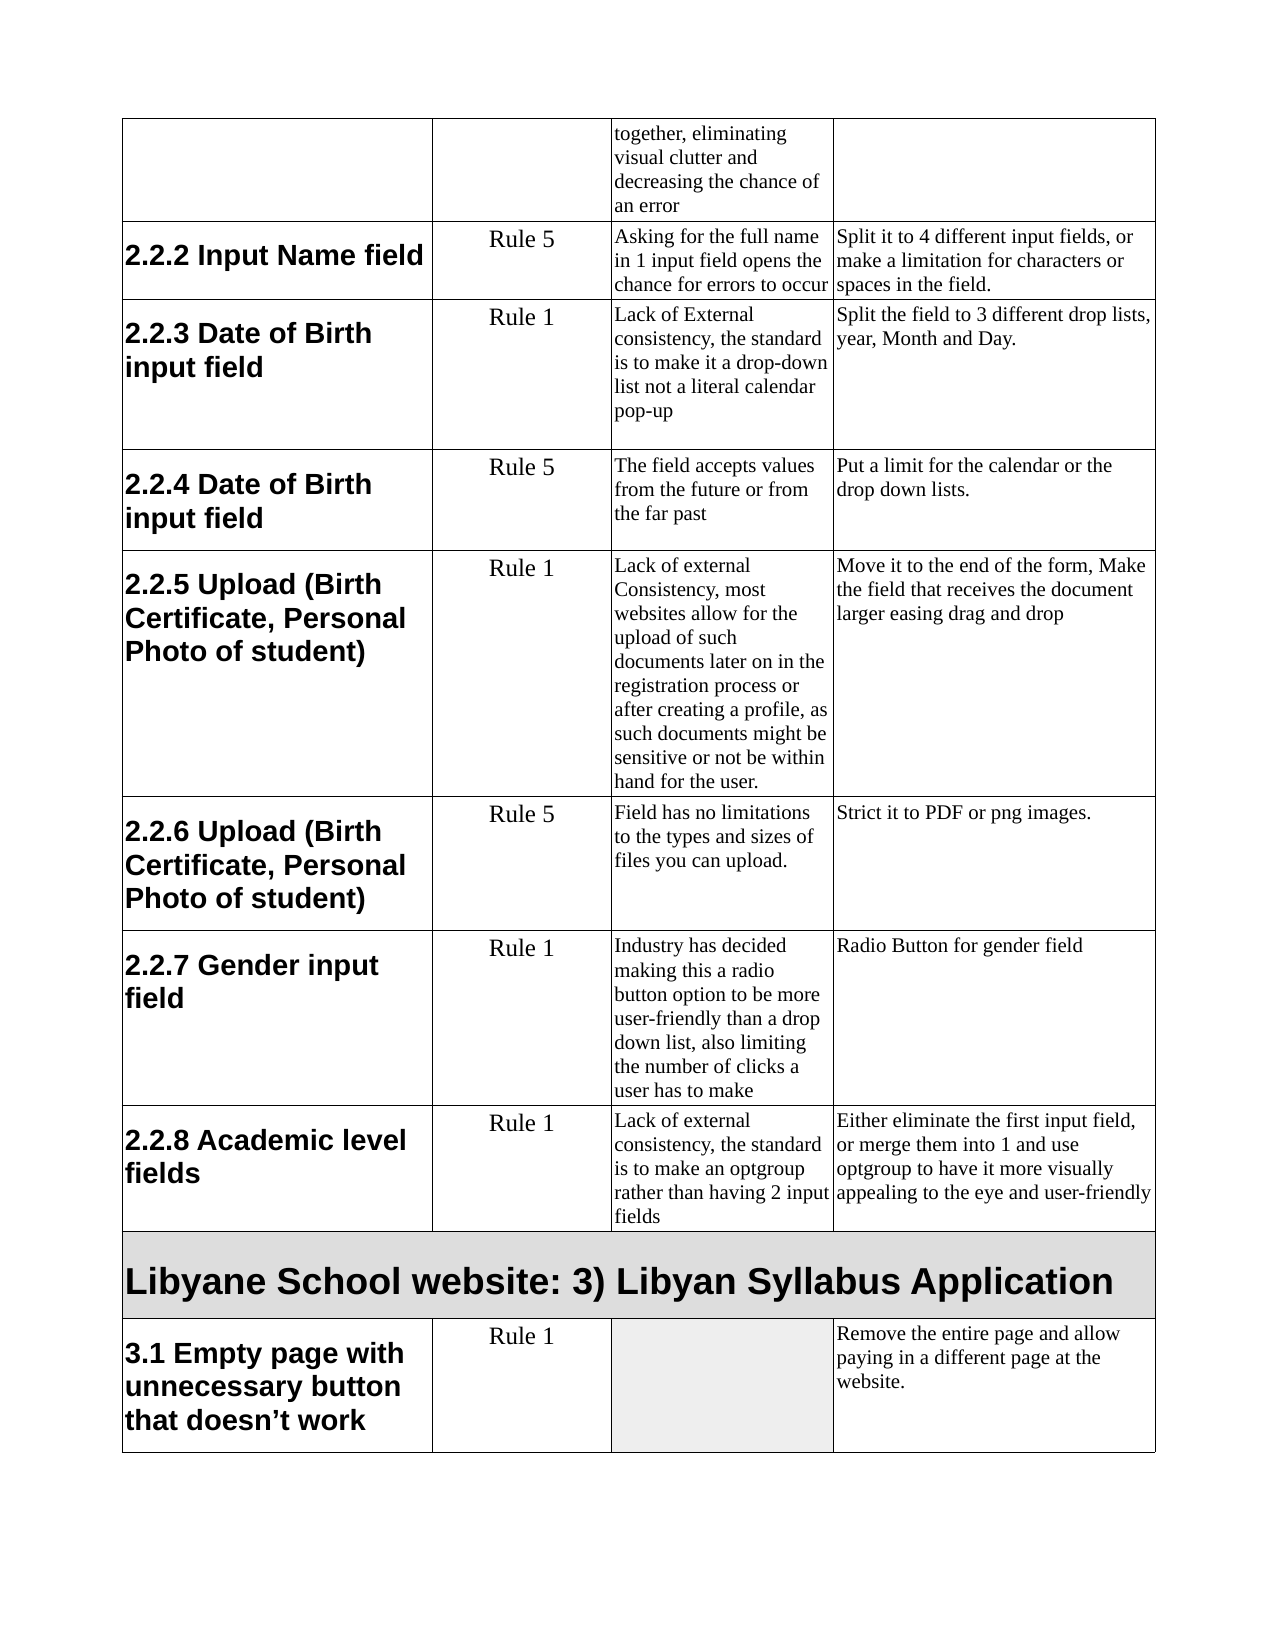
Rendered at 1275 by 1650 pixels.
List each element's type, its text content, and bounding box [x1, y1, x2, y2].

table_cell [612, 1319, 833, 1452]
table_cell Move it to the end of the form, Make the field that receives the document larger easing drag and drop [834, 551, 1155, 796]
table_cell Put a limit for the calendar or the drop down lists. [834, 450, 1155, 550]
table_cell 2.2.2 Input Name field [123, 222, 432, 299]
table_cell 2.2.7 Gender input field [123, 931, 432, 1105]
table_cell Rule 5 [433, 222, 611, 299]
table_cell 2.2.8 Academic level fields [123, 1106, 432, 1231]
table_cell 2.2.5 Upload (Birth Certificate, Personal Photo of student) [123, 551, 432, 796]
table_cell together, eliminating visual clutter and decreasing the chance of an error [612, 119, 833, 221]
table_cell Industry has decided making this a radio button option to be more user-friendly than a drop down list, also limiting the number of clicks a user has to make [612, 931, 833, 1105]
table_cell Split it to 4 different input fields, or make a limitation for characters or spaces in the field. [834, 222, 1155, 299]
table_cell Lack of external Consistency, most websites allow for the upload of such documents later on in the registration process or after creating a profile, as such documents might be sensitive or not be within hand for the user. [612, 551, 833, 796]
table_cell [433, 119, 611, 221]
table_cell Remove the entire page and allow paying in a different page at the website. [834, 1319, 1155, 1452]
table_cell Rule 1 [433, 551, 611, 796]
table_cell Radio Button for gender field [834, 931, 1155, 1105]
table_cell Rule 5 [433, 450, 611, 550]
table_cell Rule 1 [433, 1319, 611, 1452]
table_cell Rule 5 [433, 797, 611, 930]
table_cell Strict it to PDF or png images. [834, 797, 1155, 930]
table_cell Either eliminate the first input field, or merge them into 1 and use optgroup to have it more visually appealing to the eye and user-friendly [834, 1106, 1155, 1231]
table_cell The field accepts values from the future or from the far past [612, 450, 833, 550]
table_cell 2.2.3 Date of Birth input field [123, 300, 432, 449]
table_cell 3.1 Empty page with unnecessary button that doesn’t work [123, 1319, 432, 1452]
table_cell [834, 119, 1155, 221]
table_cell Field has no limitations to the types and sizes of files you can upload. [612, 797, 833, 930]
table_cell Lack of External consistency, the standard is to make it a drop-down list not a literal calendar pop-up [612, 300, 833, 449]
table_cell Rule 1 [433, 1106, 611, 1231]
table_cell Libyane School website: 3) Libyan Syllabus Application [123, 1232, 1155, 1318]
table_cell Rule 1 [433, 300, 611, 449]
table_cell Lack of external consistency, the standard is to make an optgroup rather than having 2 input fields [612, 1106, 833, 1231]
table_cell [123, 119, 432, 221]
table_cell 2.2.4 Date of Birth input field [123, 450, 432, 550]
table_cell Split the field to 3 different drop lists, year, Month and Day. [834, 300, 1155, 449]
table_cell 2.2.6 Upload (Birth Certificate, Personal Photo of student) [123, 797, 432, 930]
table_cell Asking for the full name in 1 input field opens the chance for errors to occur [612, 222, 833, 299]
table_cell Rule 1 [433, 931, 611, 1105]
